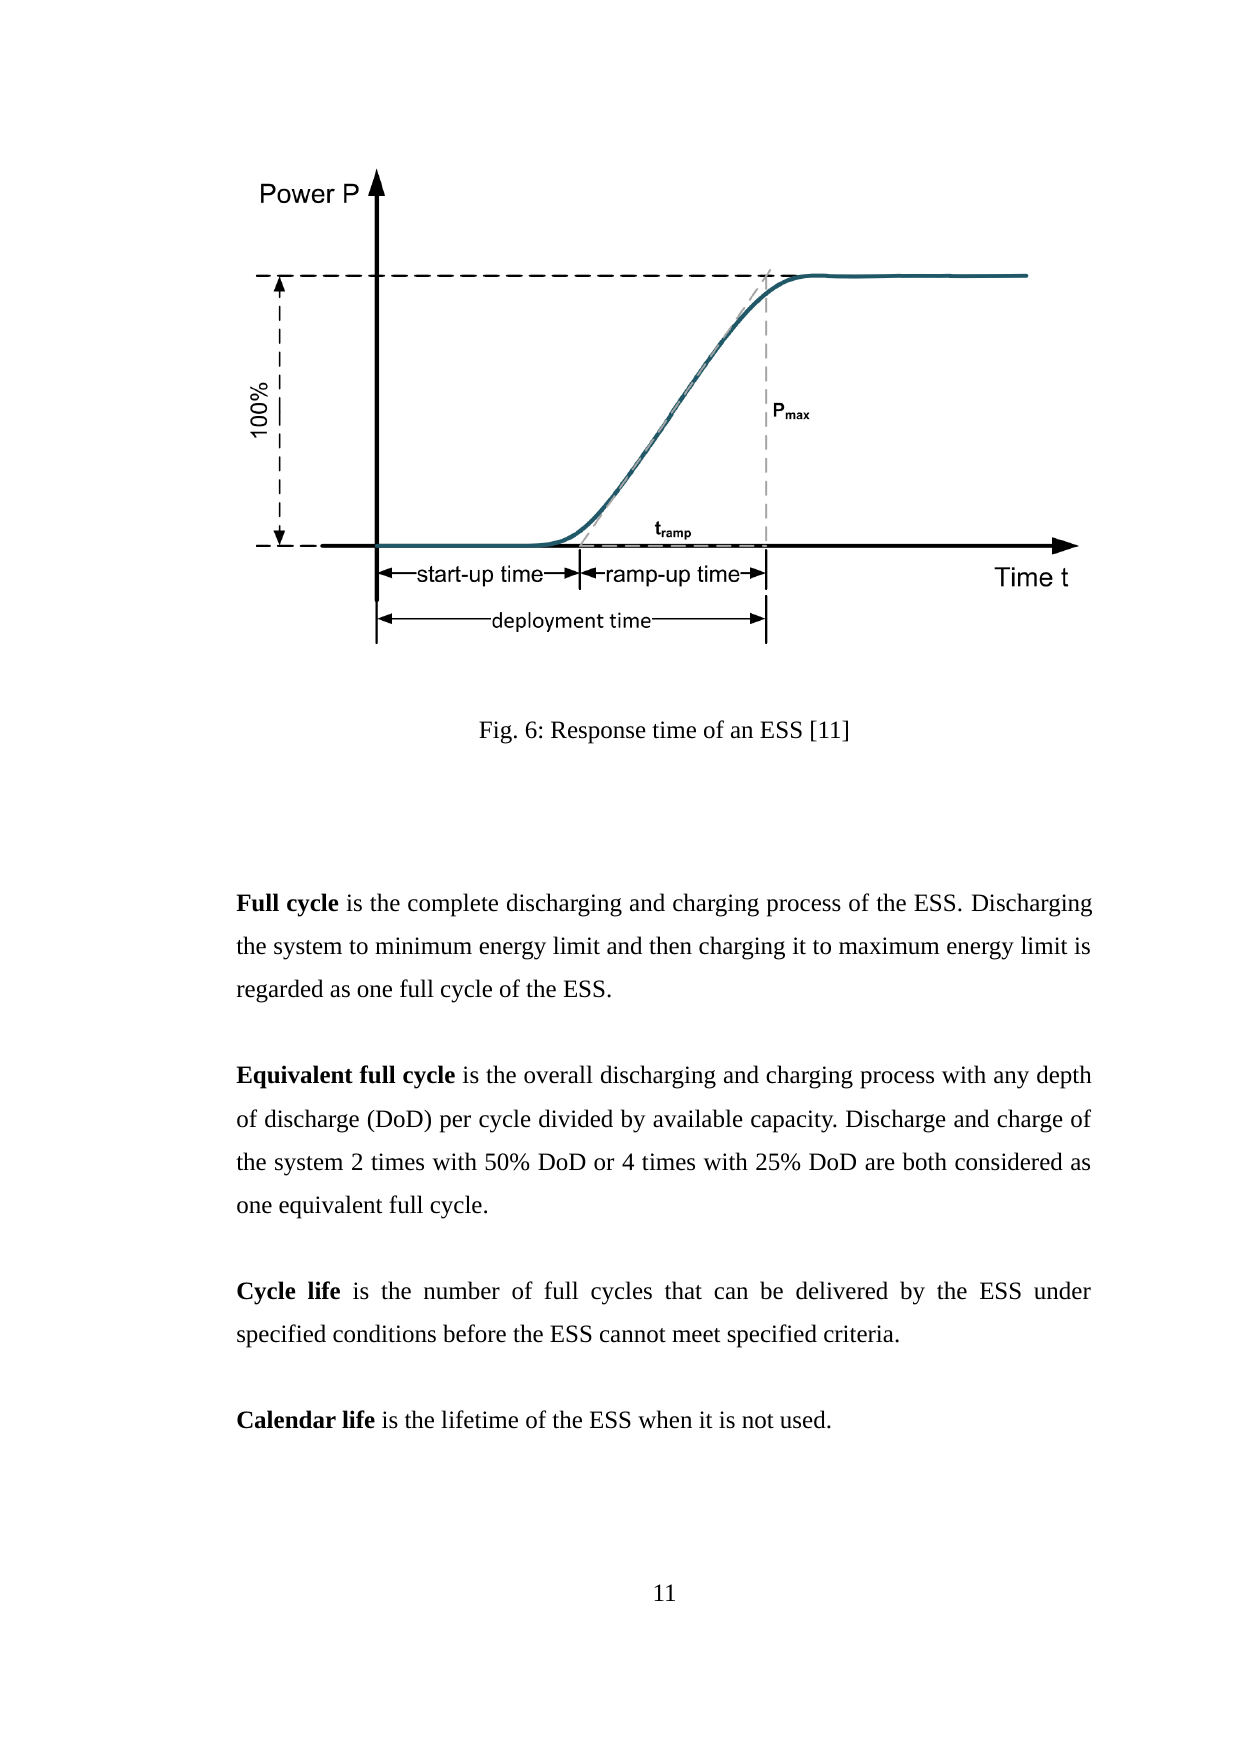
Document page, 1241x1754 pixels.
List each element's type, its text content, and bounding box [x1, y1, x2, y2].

text Fig. 6: Response time of an ESS [11]⁠ [236, 716, 1093, 744]
picture [236, 160, 1093, 662]
text Calendar life is the lifetime of the ESS when it is not used. [236, 1406, 1093, 1434]
text Full cycle is the complete discharging and charging process of the ESS. Discharging the system to minimum energy limit and then charging it to maximum energy limit is regarded as one full cycle of the ESS. [236, 888, 1093, 1003]
text Equivalent full cycle is the overall discharging and charging process with any depth of discharge (DoD) per cycle divided by available capacity. Discharge and charge of the system 2 times with 50% DoD or 4 times with 25% DoD are both considered as one equivalent full cycle. [236, 1061, 1093, 1219]
text Cycle life is the number of full cycles that can be delivered by the ESS under specified conditions before the ESS cannot meet specified criteria. [236, 1276, 1093, 1348]
